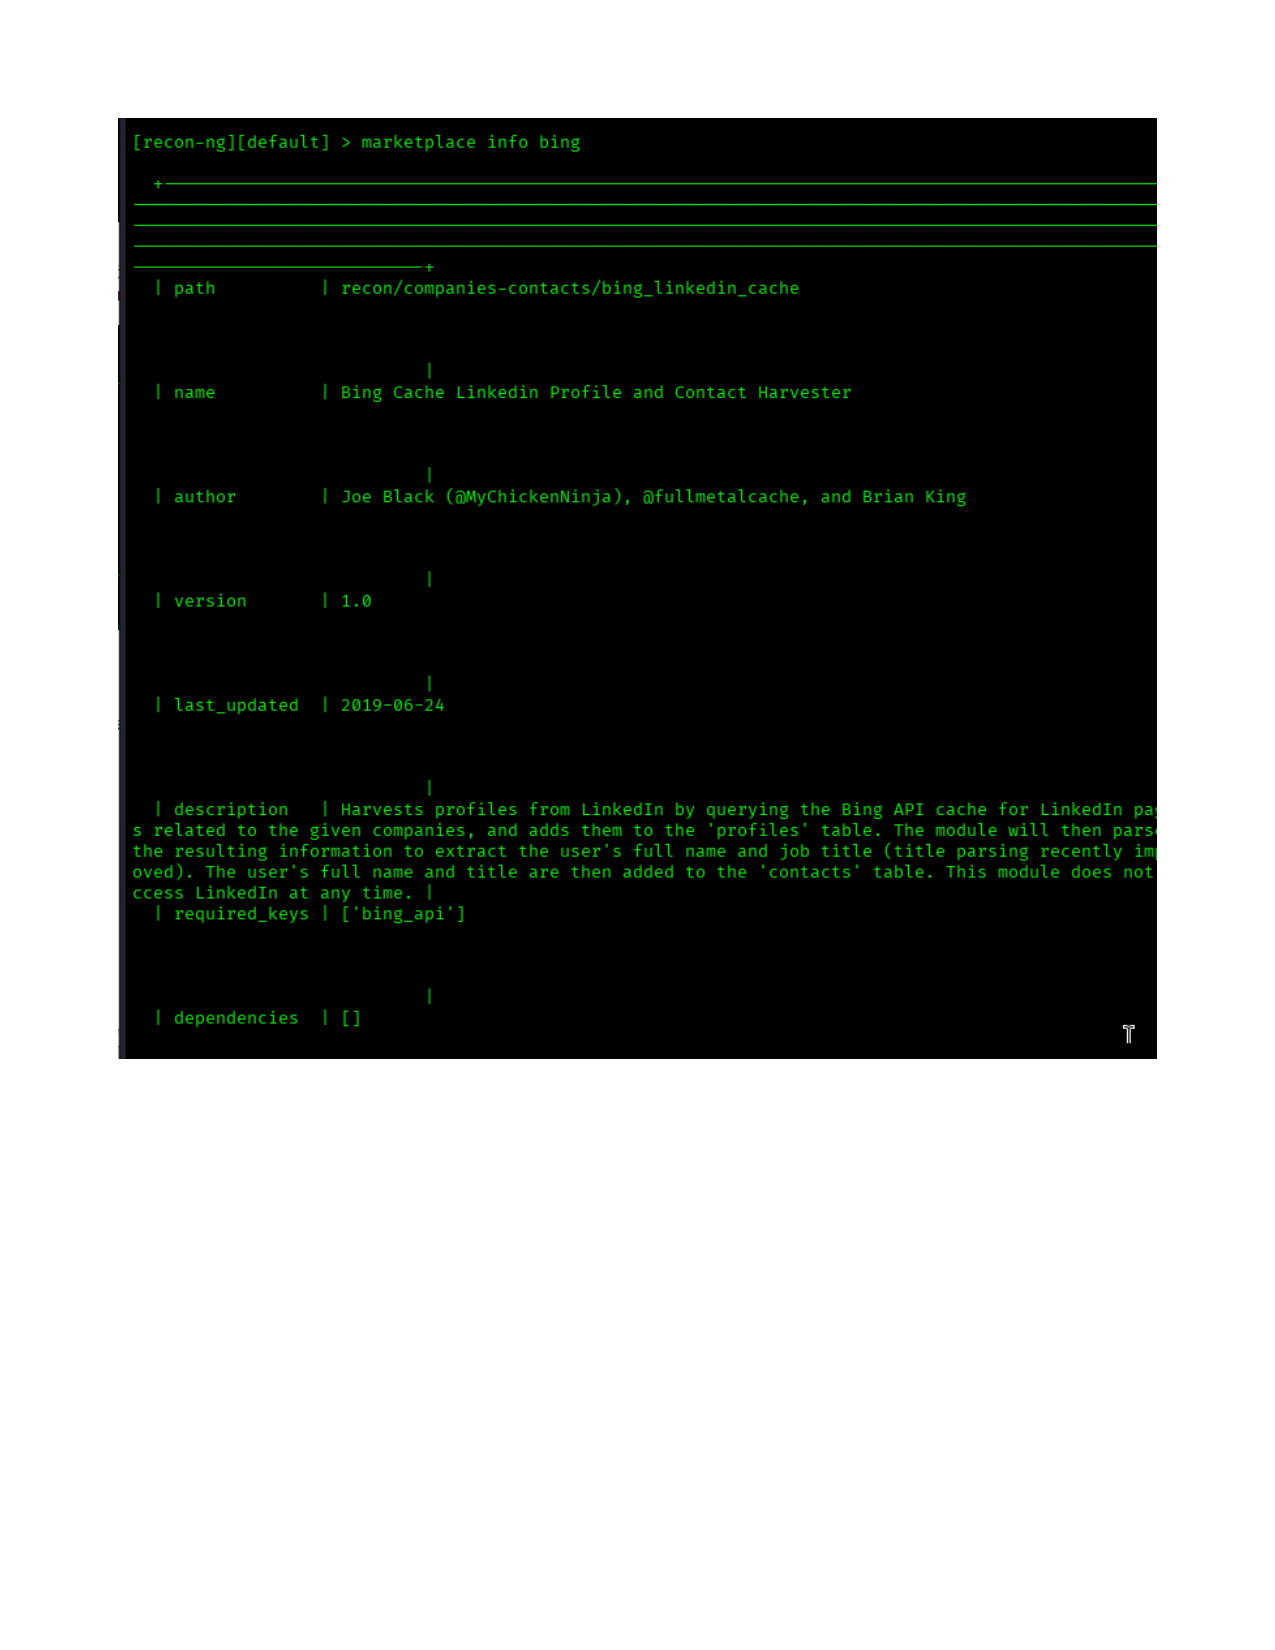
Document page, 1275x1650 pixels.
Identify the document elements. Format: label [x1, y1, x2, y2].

picture [118, 118, 1157, 1059]
